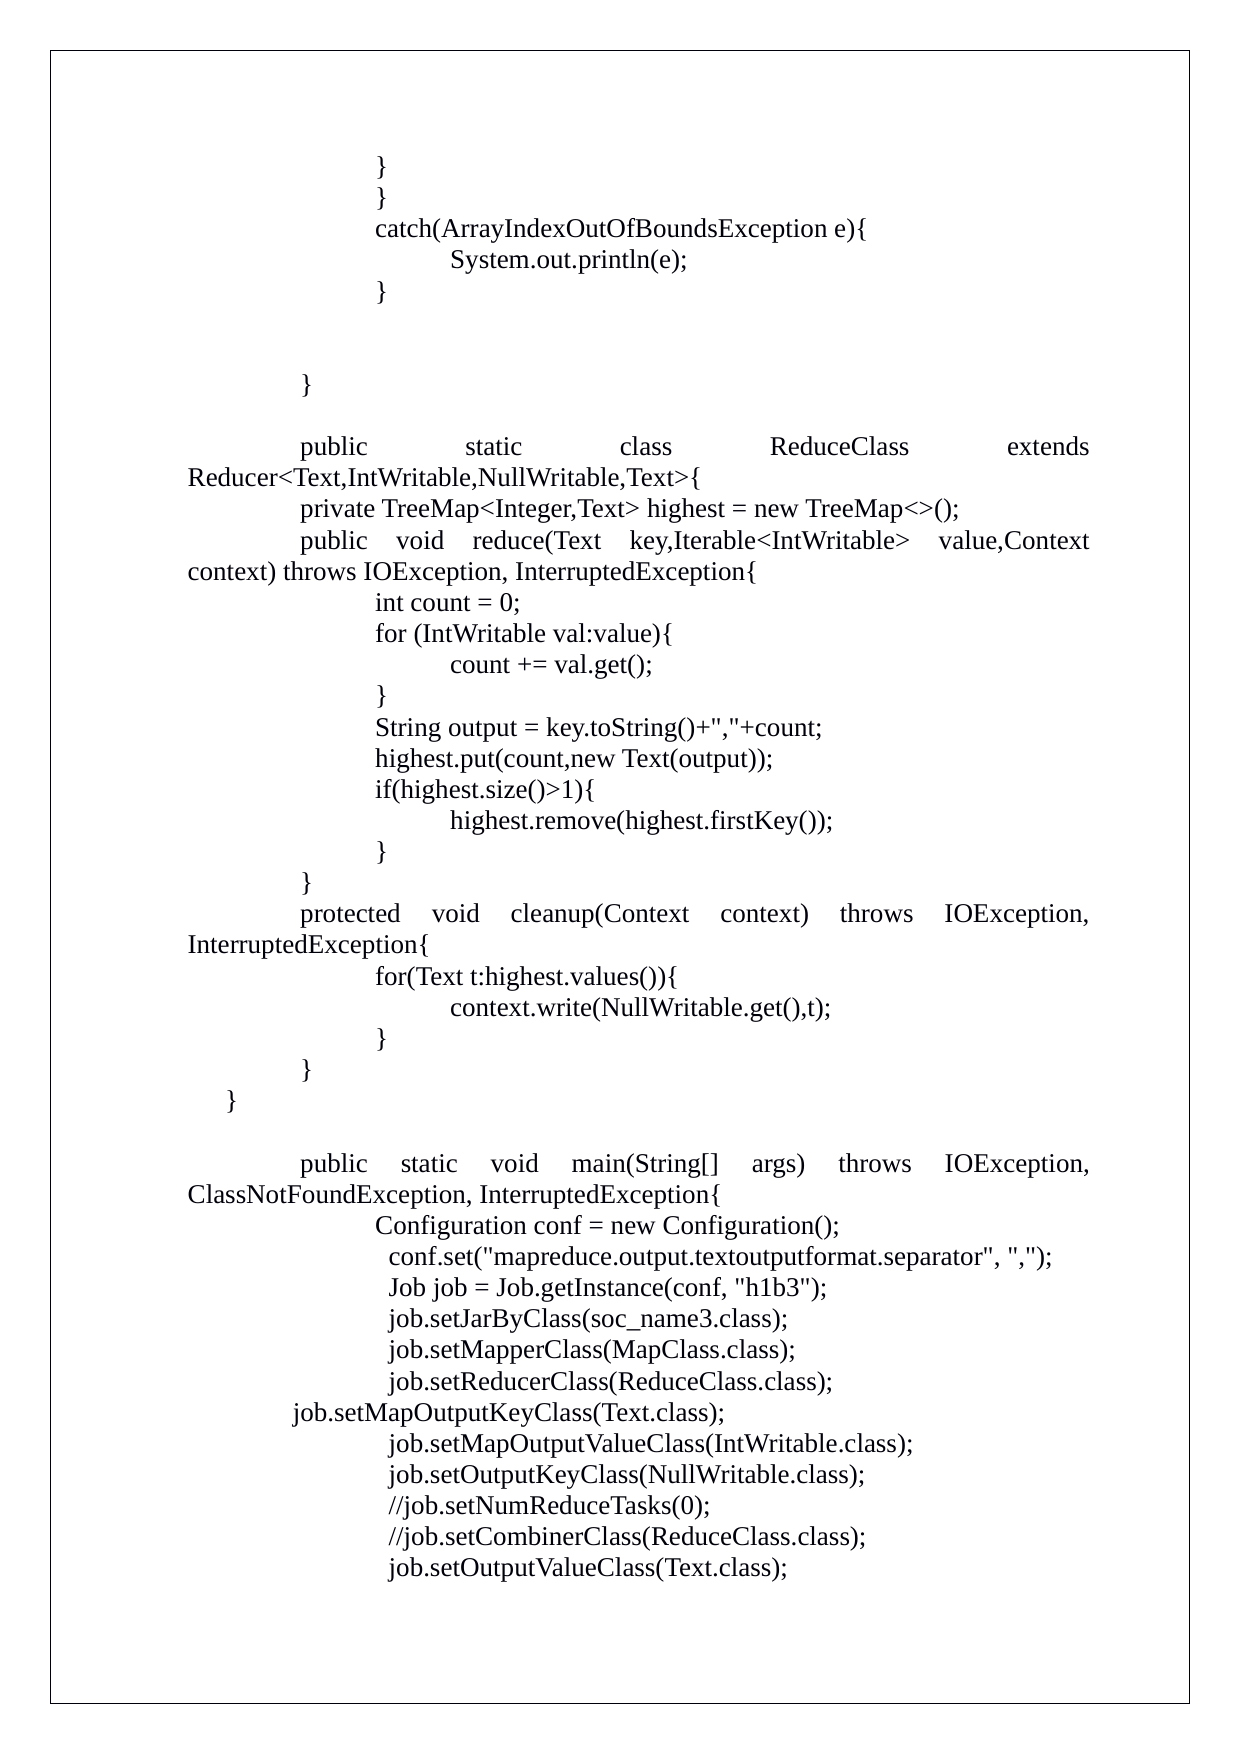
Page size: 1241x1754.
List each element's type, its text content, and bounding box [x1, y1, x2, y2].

text //job.setCombinerClass(ReduceClass.class); [187, 1520, 1090, 1552]
text } [187, 835, 1090, 866]
text } [187, 1084, 1090, 1116]
text job.setMapperClass(MapClass.class); [187, 1333, 1090, 1365]
text } [187, 1022, 1090, 1053]
text job.setReducerClass(ReduceClass.class); [187, 1365, 1090, 1396]
text } [187, 679, 1090, 711]
text } [187, 368, 1090, 399]
text public void reduce(Text key,Iterable<IntWritable> value,Context context) throws IOException, InterruptedException{ [187, 524, 1090, 586]
text context.write(NullWritable.get(),t); [187, 991, 1090, 1022]
text job.setOutputValueClass(Text.class); [187, 1552, 1090, 1583]
text highest.remove(highest.firstKey()); [187, 804, 1090, 835]
text public static class ReduceClass extends Reducer<Text,IntWritable,NullWritable,Text>{ [187, 430, 1090, 493]
text for (IntWritable val:value){ [187, 617, 1090, 648]
text job.setMapOutputValueClass(IntWritable.class); [187, 1427, 1090, 1458]
text } [187, 150, 1090, 181]
text //job.setNumReduceTasks(0); [187, 1489, 1090, 1520]
text if(highest.size()>1){ [187, 773, 1090, 804]
text } [187, 274, 1090, 306]
text count += val.get(); [187, 648, 1090, 679]
text String output = key.toString()+","+count; [187, 711, 1090, 742]
text Configuration conf = new Configuration(); [187, 1209, 1090, 1240]
text private TreeMap<Integer,Text> highest = new TreeMap<>(); [187, 493, 1090, 524]
text highest.put(count,new Text(output)); [187, 742, 1090, 773]
text System.out.println(e); [187, 243, 1090, 274]
text for(Text t:highest.values()){ [187, 960, 1090, 991]
text public static void main(String[] args) throws IOException, ClassNotFoundException, InterruptedException{ [187, 1147, 1090, 1209]
text int count = 0; [187, 586, 1090, 617]
text job.setMapOutputKeyClass(Text.class); [187, 1396, 1090, 1427]
text } [187, 1053, 1090, 1084]
text } [187, 181, 1090, 212]
text job.setJarByClass(soc_name3.class); [187, 1302, 1090, 1333]
text catch(ArrayIndexOutOfBoundsException e){ [187, 212, 1090, 243]
text } [187, 866, 1090, 897]
text Job job = Job.getInstance(conf, "h1b3"); [187, 1271, 1090, 1302]
text job.setOutputKeyClass(NullWritable.class); [187, 1458, 1090, 1489]
text conf.set("mapreduce.output.textoutputformat.separator", ","); [187, 1240, 1090, 1271]
text protected void cleanup(Context context) throws IOException, InterruptedException{ [187, 897, 1090, 960]
